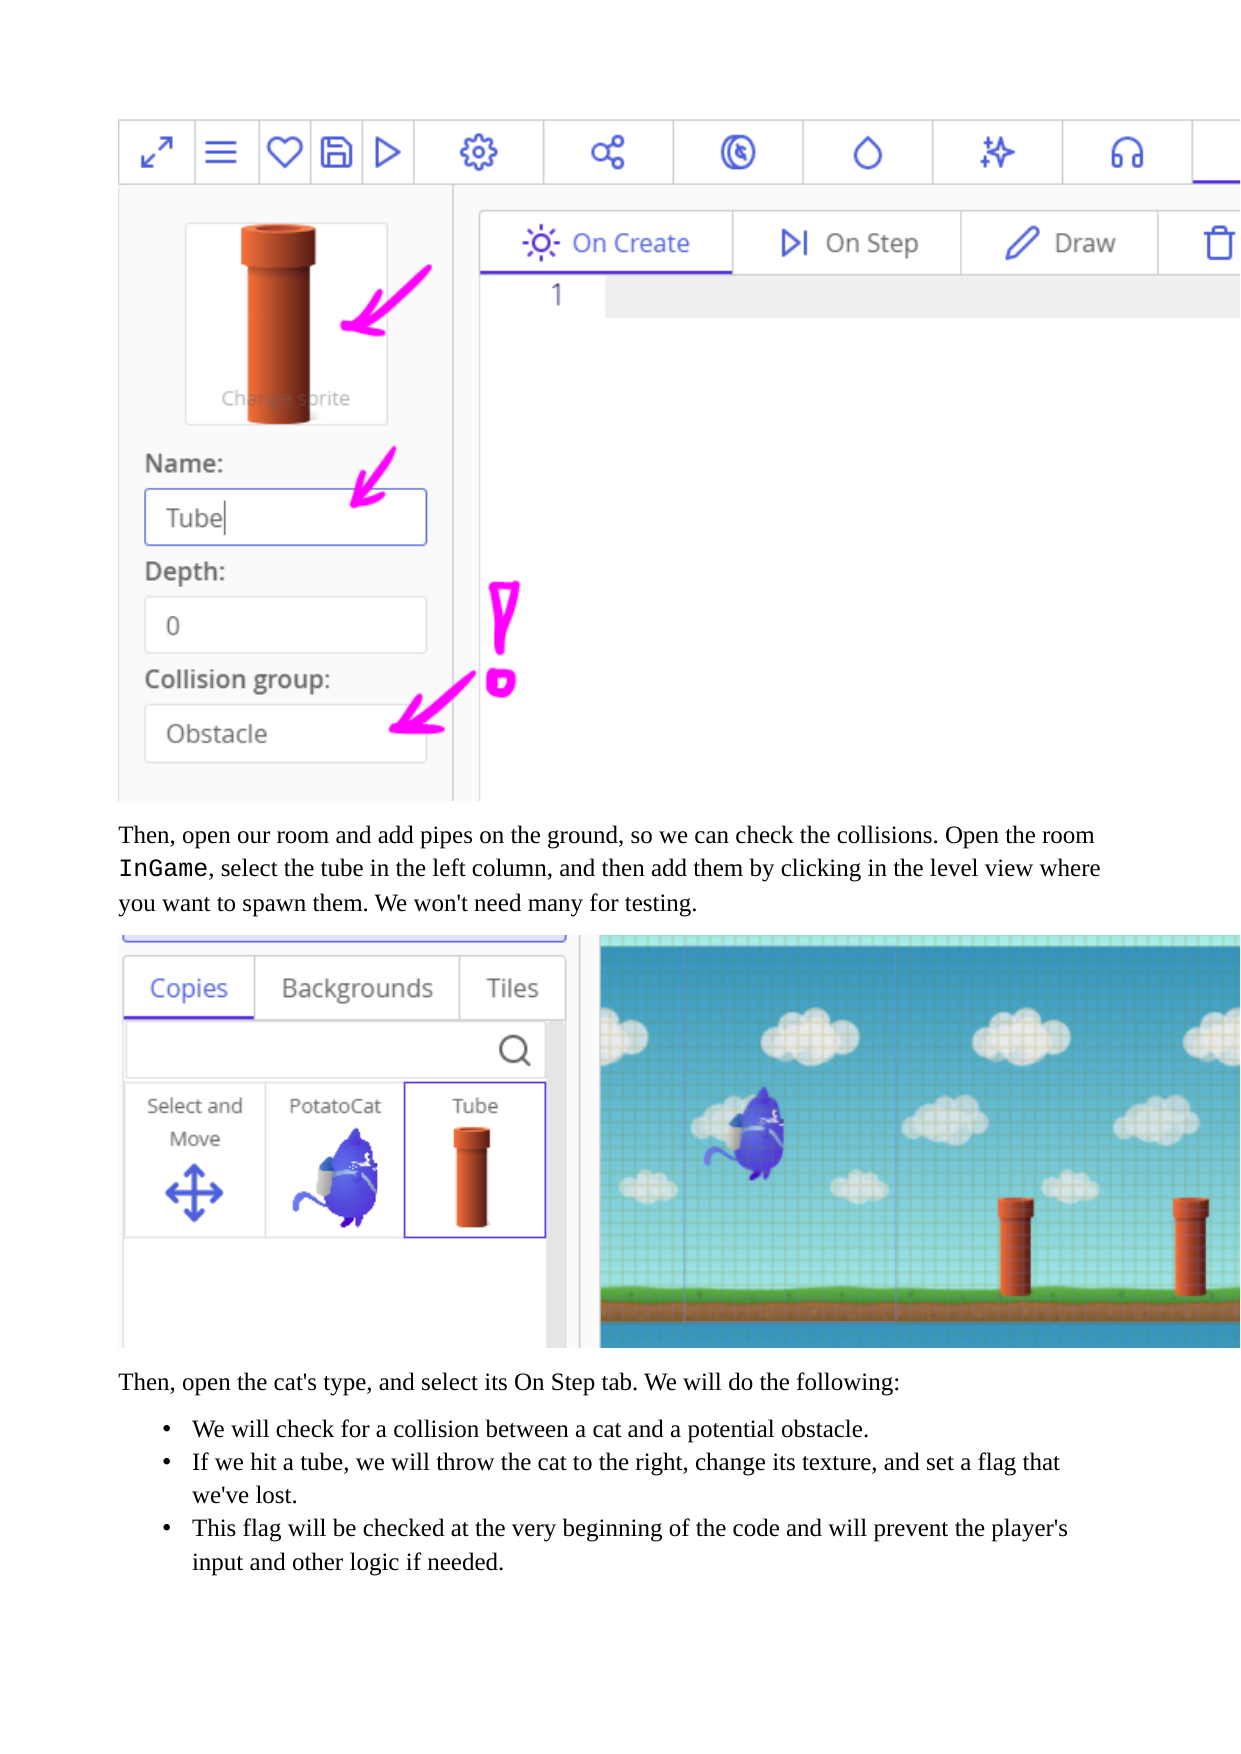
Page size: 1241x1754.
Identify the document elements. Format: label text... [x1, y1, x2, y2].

list If we hit a tube, we will throw the cat to the right, change its texture, and set a flag that we've lost. [162, 1447, 1122, 1509]
list This flag will be checked at the very beginning of the code and will prevent the player's input and other logic if needed. [162, 1513, 1122, 1575]
picture [118, 118, 1241, 801]
text Then, open our room and add pipes on the ground, so we can check the collisions. Open the room InGame, select the tube in the left column, and then add them by clicking in the level view where you want to spawn them. We won't need many for testing. [118, 820, 1122, 917]
list We will check for a collision between a cat and a potential obstacle. [162, 1414, 1122, 1443]
text Then, open the cat's type, and select its On Step tab. We will do the following: [118, 1367, 1122, 1396]
picture [118, 935, 1241, 1348]
